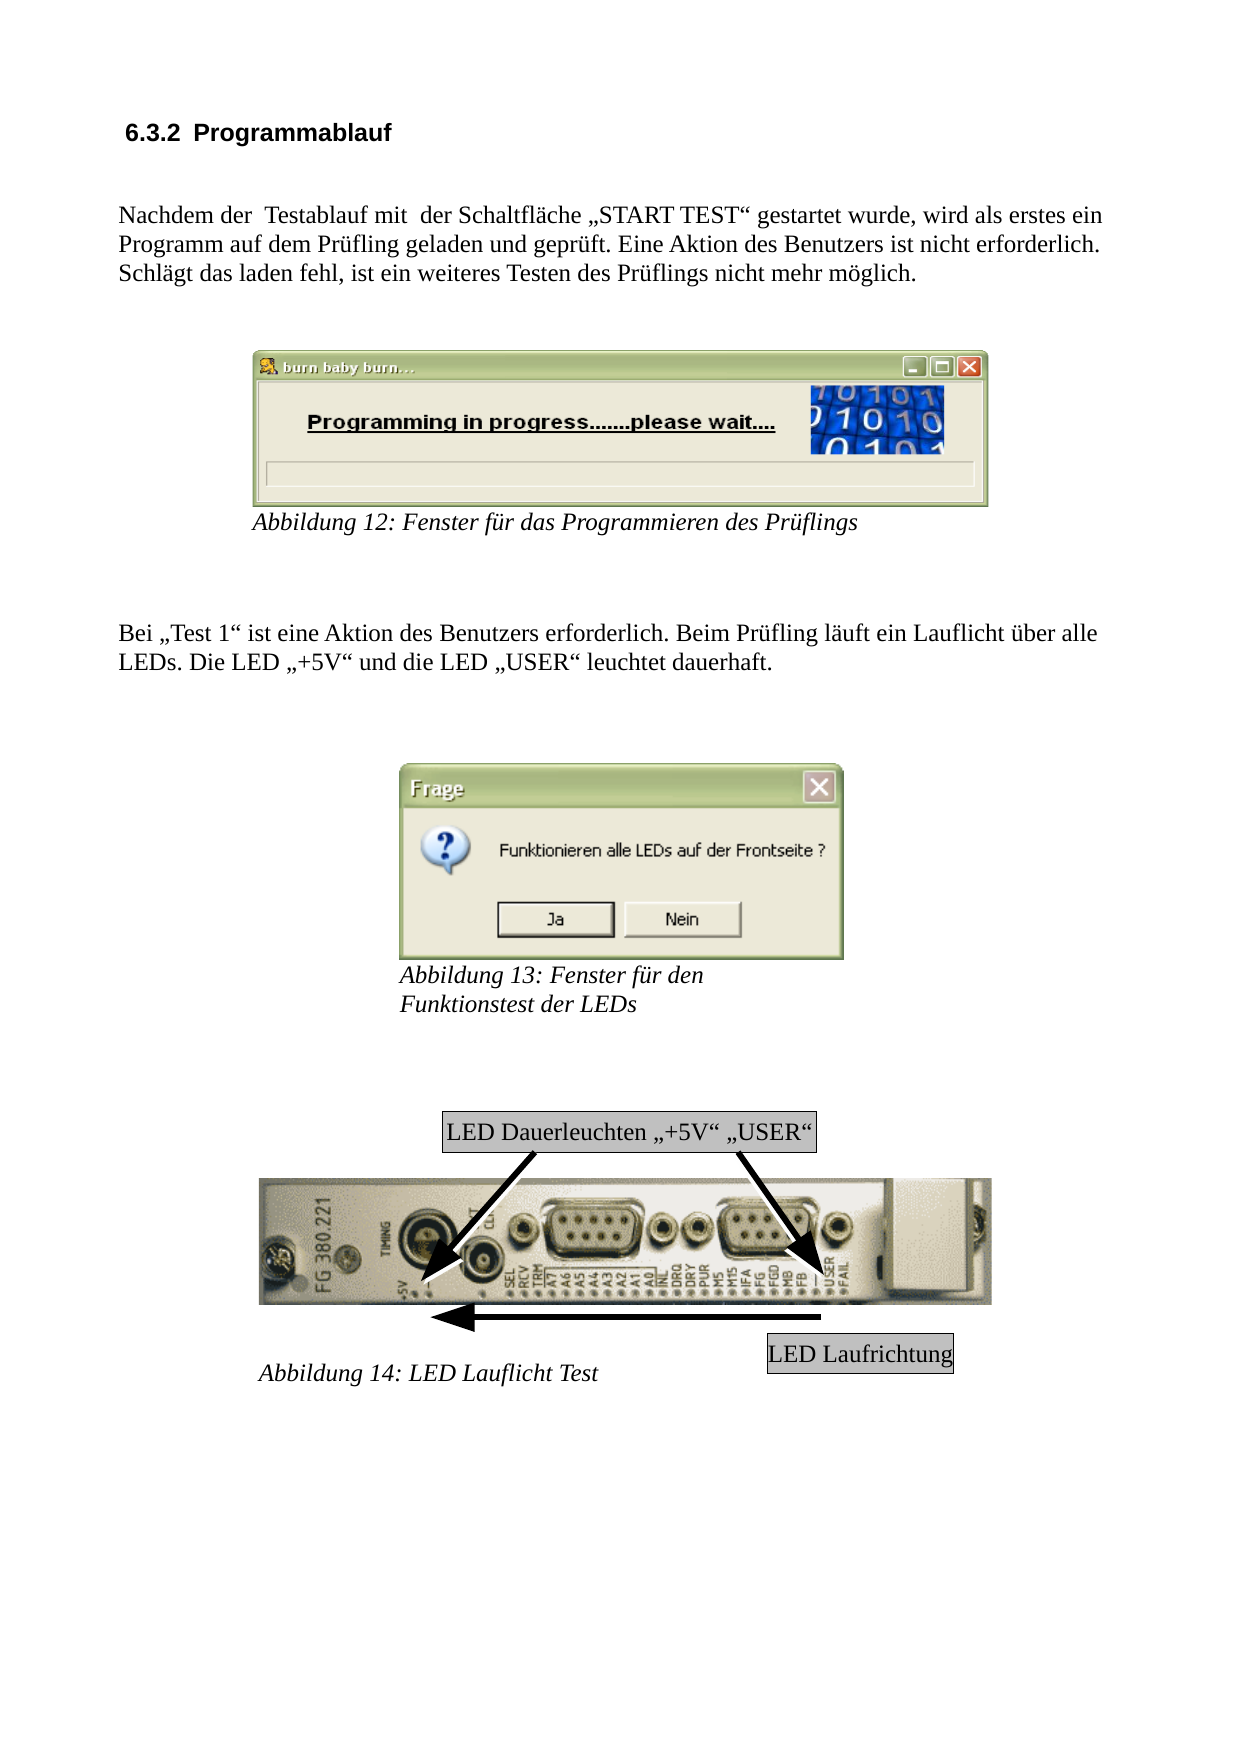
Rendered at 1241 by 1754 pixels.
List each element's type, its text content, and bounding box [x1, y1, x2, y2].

text Abbildung 13: Fenster für den Funktionstest der LEDs [399, 960, 843, 1018]
picture [399, 763, 844, 960]
picture [252, 350, 989, 507]
subtitle Programmablauf [118, 118, 1122, 147]
text Nachdem der Testablauf mit der Schaltfläche „START TEST“ gestartet wurde, wird als erstes ein Programm auf dem Prüfling geladen und geprüft. Eine Aktion des Benutzers ist nicht erforderlich. Schlägt das laden fehl, ist ein weiteres Testen des Prüflings nicht mehr möglich. [118, 201, 1122, 287]
text Abbildung 14: LED Lauflicht Test [259, 1358, 991, 1387]
picture [258, 1178, 992, 1305]
text Bei „Test 1“ ist eine Aktion des Benutzers erforderlich. Beim Prüfling läuft ein Lauflicht über alle LEDs. Die LED „+5V“ und die LED „USER“ leuchtet dauerhaft. [118, 618, 1122, 675]
text Abbildung 12: Fenster für das Programmieren des Prüflings [252, 507, 988, 535]
